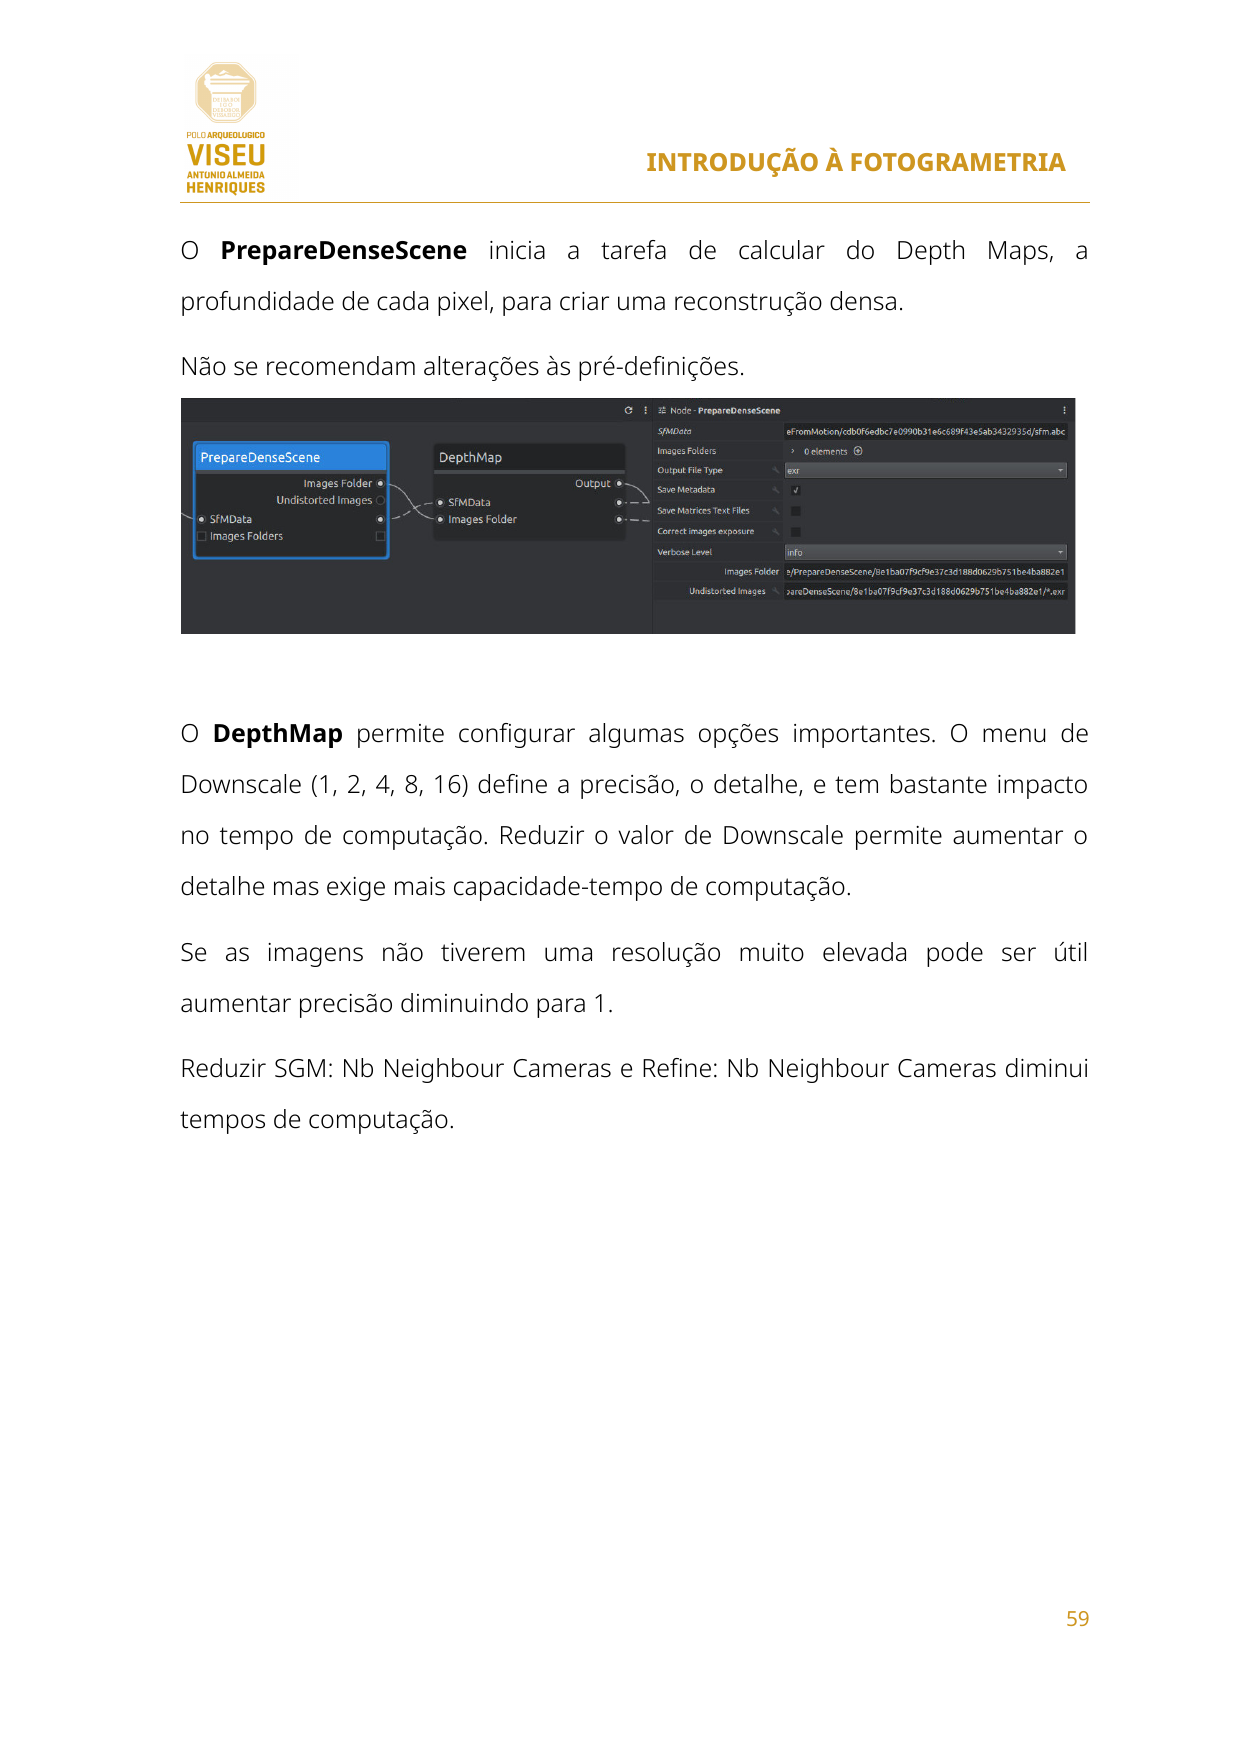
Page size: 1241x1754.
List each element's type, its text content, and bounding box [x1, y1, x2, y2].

text Se as imagens não tiverem uma resolução muito elevada pode ser útil aumentar precisão diminuindo para 1. [180, 934, 1090, 1019]
text O PrepareDenseScene inicia a tarefa de calcular do Depth Maps, a profundidade de cada pixel, para criar uma reconstrução densa. [180, 232, 1090, 317]
text Reduzir SGM: Nb Neighbour Cameras e Refine: Nb Neighbour Cameras diminui tempos de computação. [180, 1051, 1090, 1136]
picture [184, 54, 300, 202]
text O DepthMap permite configurar algumas opções importantes. O menu de Downscale (1, 2, 4, 8, 16) define a precisão, o detalhe, e tem bastante impacto no tempo de computação. Reduzir o valor de Downscale permite aumentar o detalhe mas exige mais capacidade-tempo de computação. [180, 716, 1090, 903]
text Não se recomendam alterações às pré-definições. [180, 349, 1090, 383]
picture [181, 398, 1076, 634]
